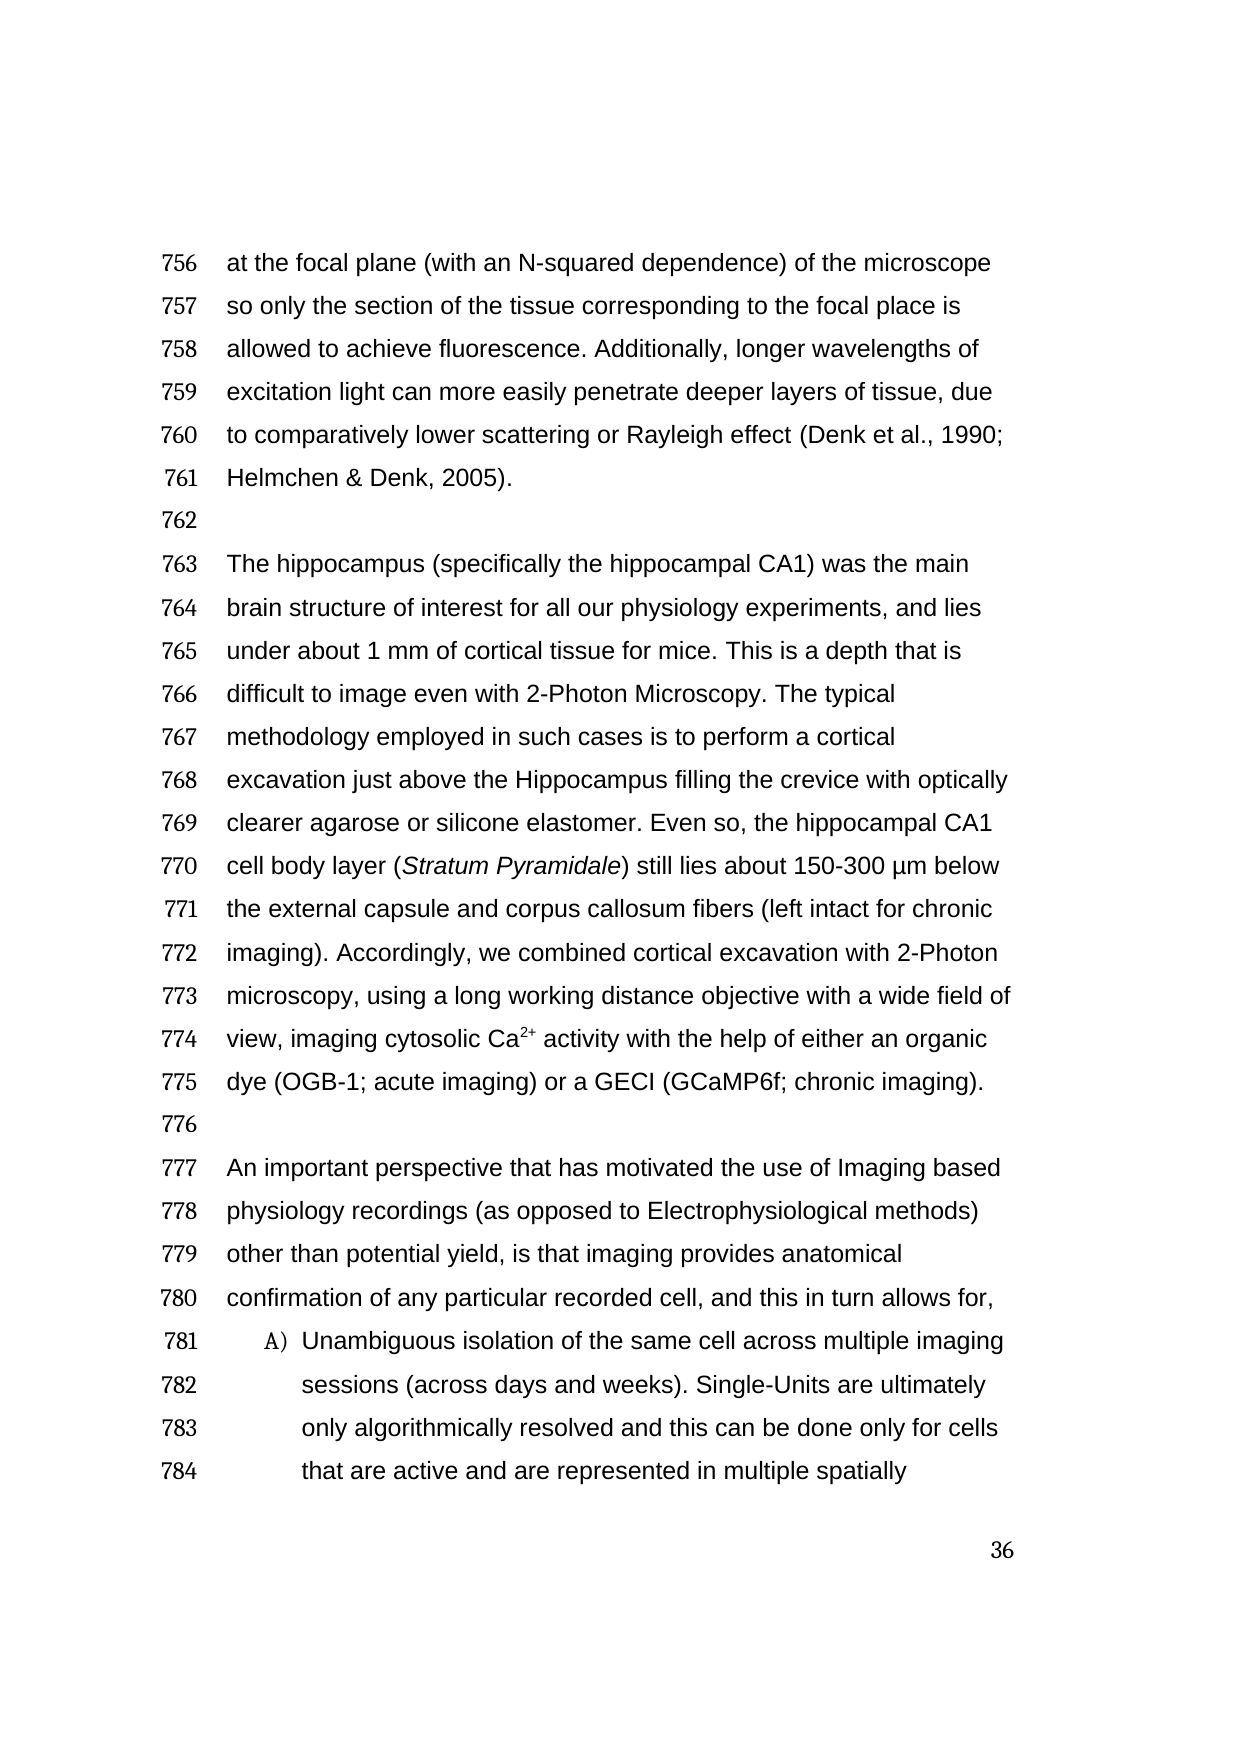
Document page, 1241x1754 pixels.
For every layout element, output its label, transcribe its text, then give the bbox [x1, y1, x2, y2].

text The hippocampus (specifically the hippocampal CA1) was the main brain structure of interest for all our physiology experiments, and lies under about 1 mm of cortical tissue for mice. This is a depth that is difficult to image even with 2-Photon Microscopy. The typical methodology employed in such cases is to perform a cortical excavation just above the Hippocampus filling the crevice with optically clearer agarose or silicone elastomer. Even so, the hippocampal CA1 cell body layer (Stratum Pyramidale) still lies about 150-300 µm below the external capsule and corpus callosum fibers (left intact for chronic imaging). Accordingly, we combined cortical excavation with 2-Photon microscopy, using a long working distance objective with a wide field of view, imaging cytosolic Ca2+ activity with the help of either an organic dye (OGB-1; acute imaging) or a GECI (GCaMP6f; chronic imaging). [226, 549, 1014, 1096]
text at the focal plane (with an N-squared dependence) of the microscope so only the section of the tissue corresponding to the focal place is allowed to achieve fluorescence. Additionally, longer wavelengths of excitation light can more easily penetrate deeper layers of tissue, due to comparatively lower scattering or Rayleigh effect (Denk et al., 1990; Helmchen & Denk, 2005)⁠. [226, 248, 1014, 492]
text An important perspective that has motivated the use of Imaging based physiology recordings (as opposed to Electrophysiological methods) other than potential yield, is that imaging provides anatomical confirmation of any particular recorded cell, and this in turn allows for, [226, 1153, 1014, 1311]
list Unambiguous isolation of the same cell across multiple imaging sessions (across days and weeks). Single-Units are ultimately only algorithmically resolved and this can be done only for cells that are active and are represented in multiple spatially [264, 1326, 1014, 1485]
